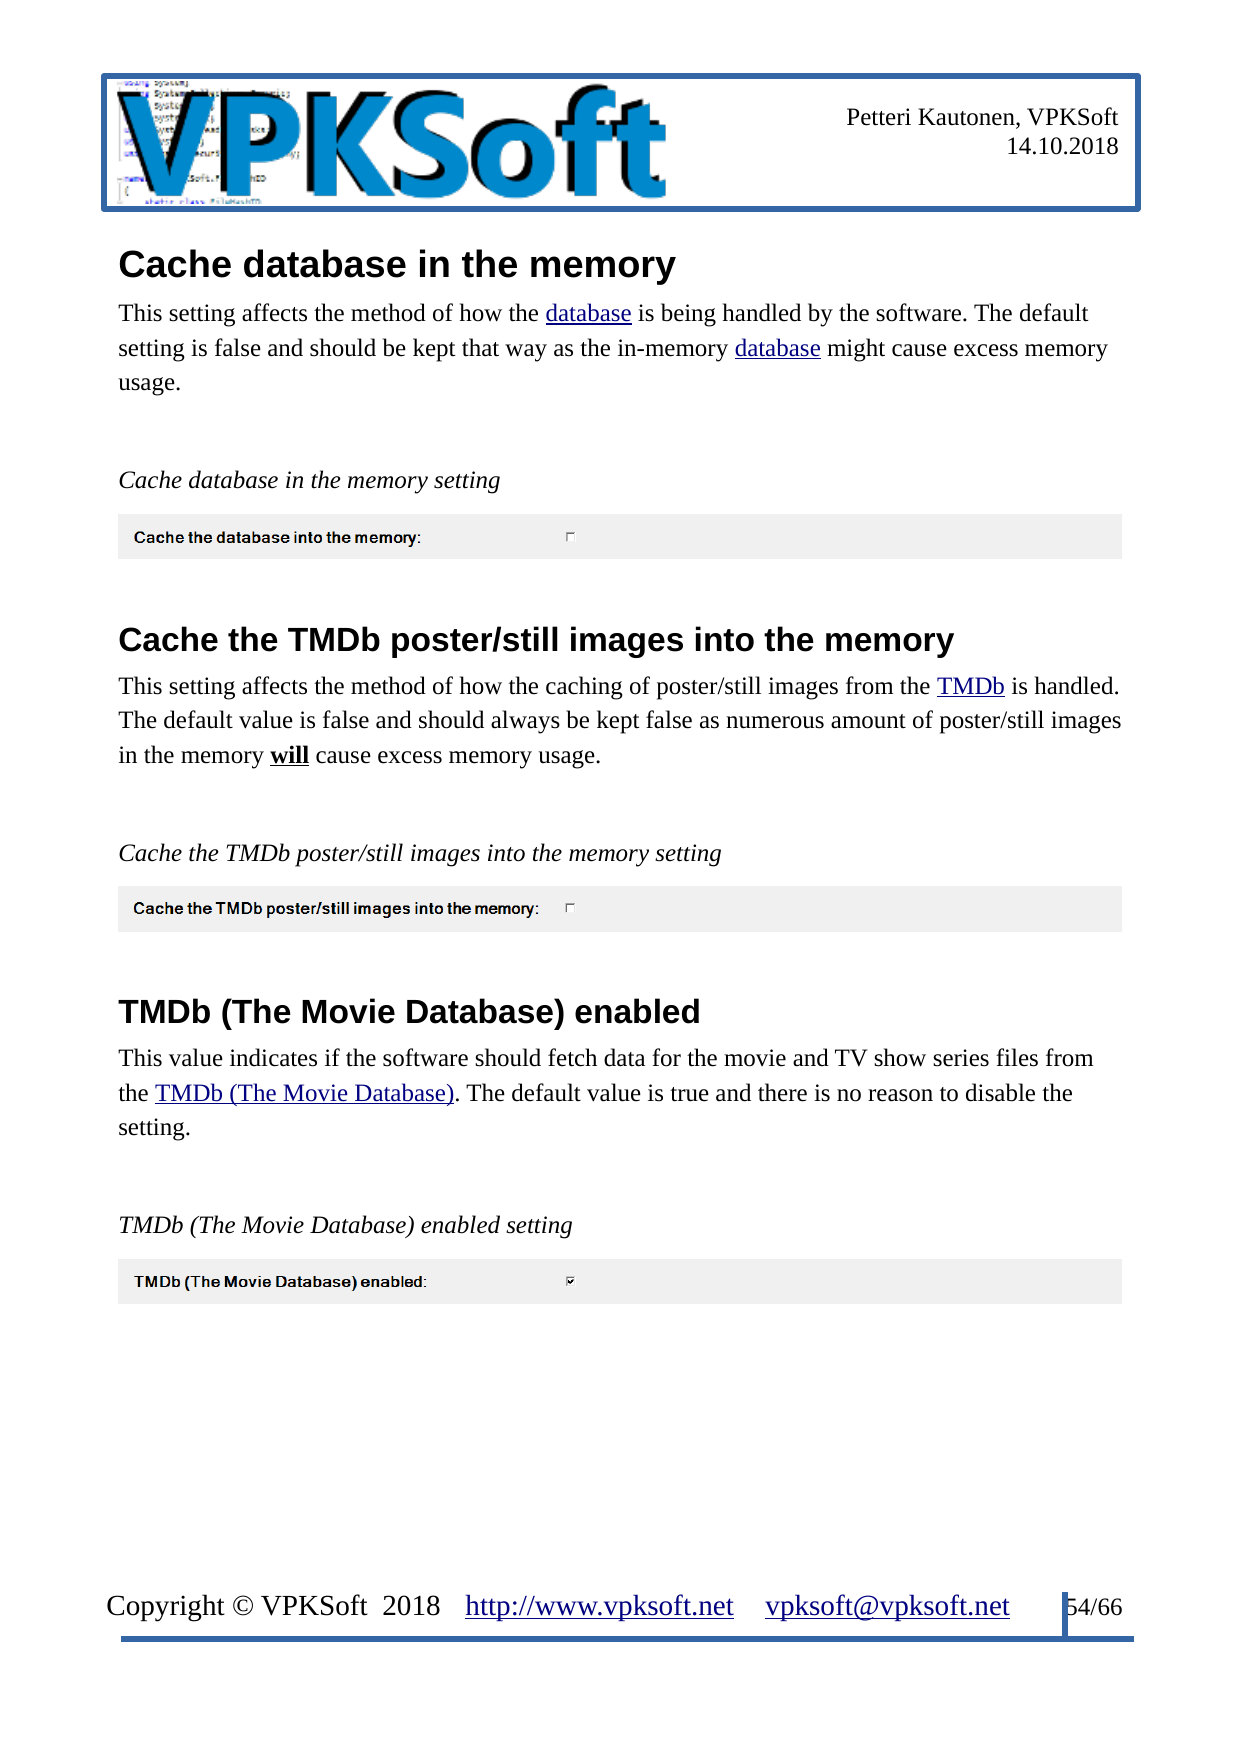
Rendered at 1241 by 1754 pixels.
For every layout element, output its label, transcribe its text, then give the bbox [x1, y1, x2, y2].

text Cache the TMDb poster/still images into the memory setting [118, 838, 1122, 867]
text This setting affects the method of how the caching of poster/still images from the TMDb is handled. The default value is false and should always be kept false as numerous amount of poster/still images in the memory will cause excess memory usage. [118, 671, 1122, 768]
text Cache database in the memory setting [118, 465, 1122, 494]
text This setting affects the method of how the database is being handled by the software. The default setting is false and should be kept that way as the in-memory database might cause excess memory usage. [118, 298, 1122, 396]
text This value indicates if the software should fetch data for the movie and TV show series files from the TMDb (The Movie Database). The default value is true and there is no reason to disable the setting. [118, 1043, 1122, 1141]
subtitle Cache database in the memory [118, 242, 1122, 286]
picture [116, 81, 672, 204]
picture [118, 514, 1123, 559]
picture [118, 1259, 1123, 1304]
picture [118, 886, 1123, 932]
text TMDb (The Movie Database) enabled setting [118, 1210, 1122, 1239]
subtitle Cache the TMDb poster/still images into the memory [118, 619, 1122, 658]
subtitle TMDb (The Movie Database) enabled [118, 992, 1122, 1031]
